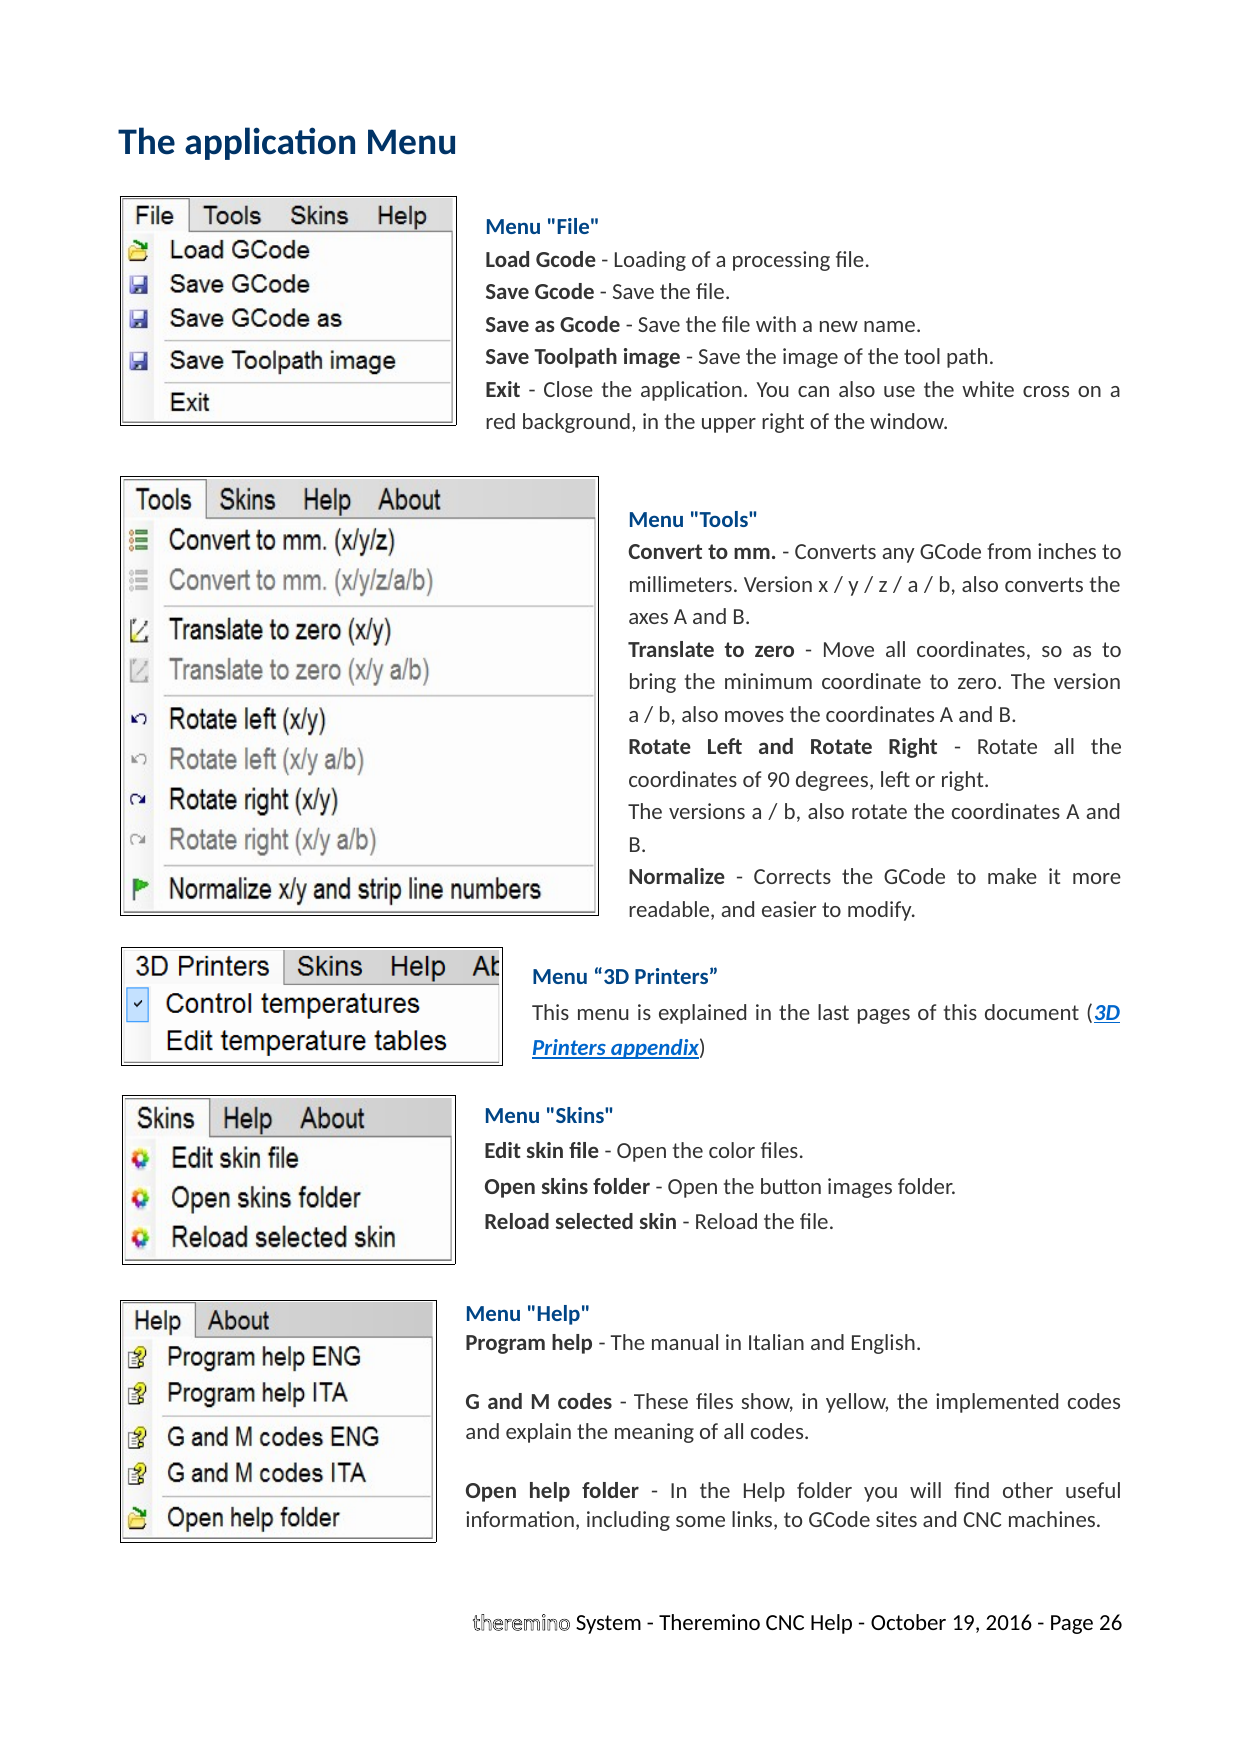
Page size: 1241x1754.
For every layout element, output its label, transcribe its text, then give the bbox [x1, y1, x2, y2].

text Reload selected skin - Reload the file. [456, 1201, 1122, 1237]
picture [123, 950, 500, 1063]
subtitle The application Menu [118, 118, 1122, 164]
text Normalize - Corrects the GCode to make it more readable, and easier to modify. [118, 859, 1122, 924]
text G and M codes - These files show, in yellow, the implemented codes and explain the meaning of all codes. [437, 1386, 1122, 1445]
text [121, 1301, 436, 1542]
text Edit skin file - Open the color files. [456, 1131, 1122, 1166]
text Convert to mm. - Converts any GCode from inches to millimeters. Version x / y / z / a / b, also converts the axes A and B. [599, 534, 1122, 631]
text Exit - Close the application. You can also use the white cross on a red background, in the upper right of the window. [118, 371, 1122, 436]
text Menu "Help" [118, 1298, 1122, 1327]
text Menu “3D Printers” [503, 956, 1122, 992]
text Translate to zero - Move all coordinates, so as to bring the minimum coordinate to zero. The version a / b, also moves the coordinates A and B. [599, 631, 1122, 729]
picture [124, 1098, 452, 1261]
text Menu "Skins" [456, 1095, 1122, 1131]
text Menu "File" [118, 176, 1122, 425]
text Save Toolpath image - Save the image of the tool path. [457, 339, 1122, 371]
picture [123, 479, 596, 913]
text Save as Gcode - Save the file with a new name. [457, 306, 1122, 339]
text Save Gcode - Save the file. [457, 274, 1122, 306]
text Open skins folder - Open the button images folder. [456, 1166, 1122, 1201]
text Program help - The manual in Italian and English. [437, 1327, 1122, 1357]
picture [122, 1302, 433, 1539]
text Load Gcode - Loading of a processing file. [457, 241, 1122, 274]
text This menu is explained in the last pages of this document (3D Printers appendix) [503, 992, 1122, 1063]
text The versions a / b, also rotate the coordinates A and B. [599, 794, 1122, 859]
text Rotate Left and Rotate Right - Rotate all the coordinates of 90 degrees, left or right. [599, 729, 1122, 794]
text Menu "Tools" [118, 469, 1122, 534]
text Open help folder - In the Help folder you will find other useful information, including some links, to GCode sites and CNC machines. [437, 1475, 1122, 1534]
text [123, 1096, 455, 1264]
picture [122, 198, 453, 423]
